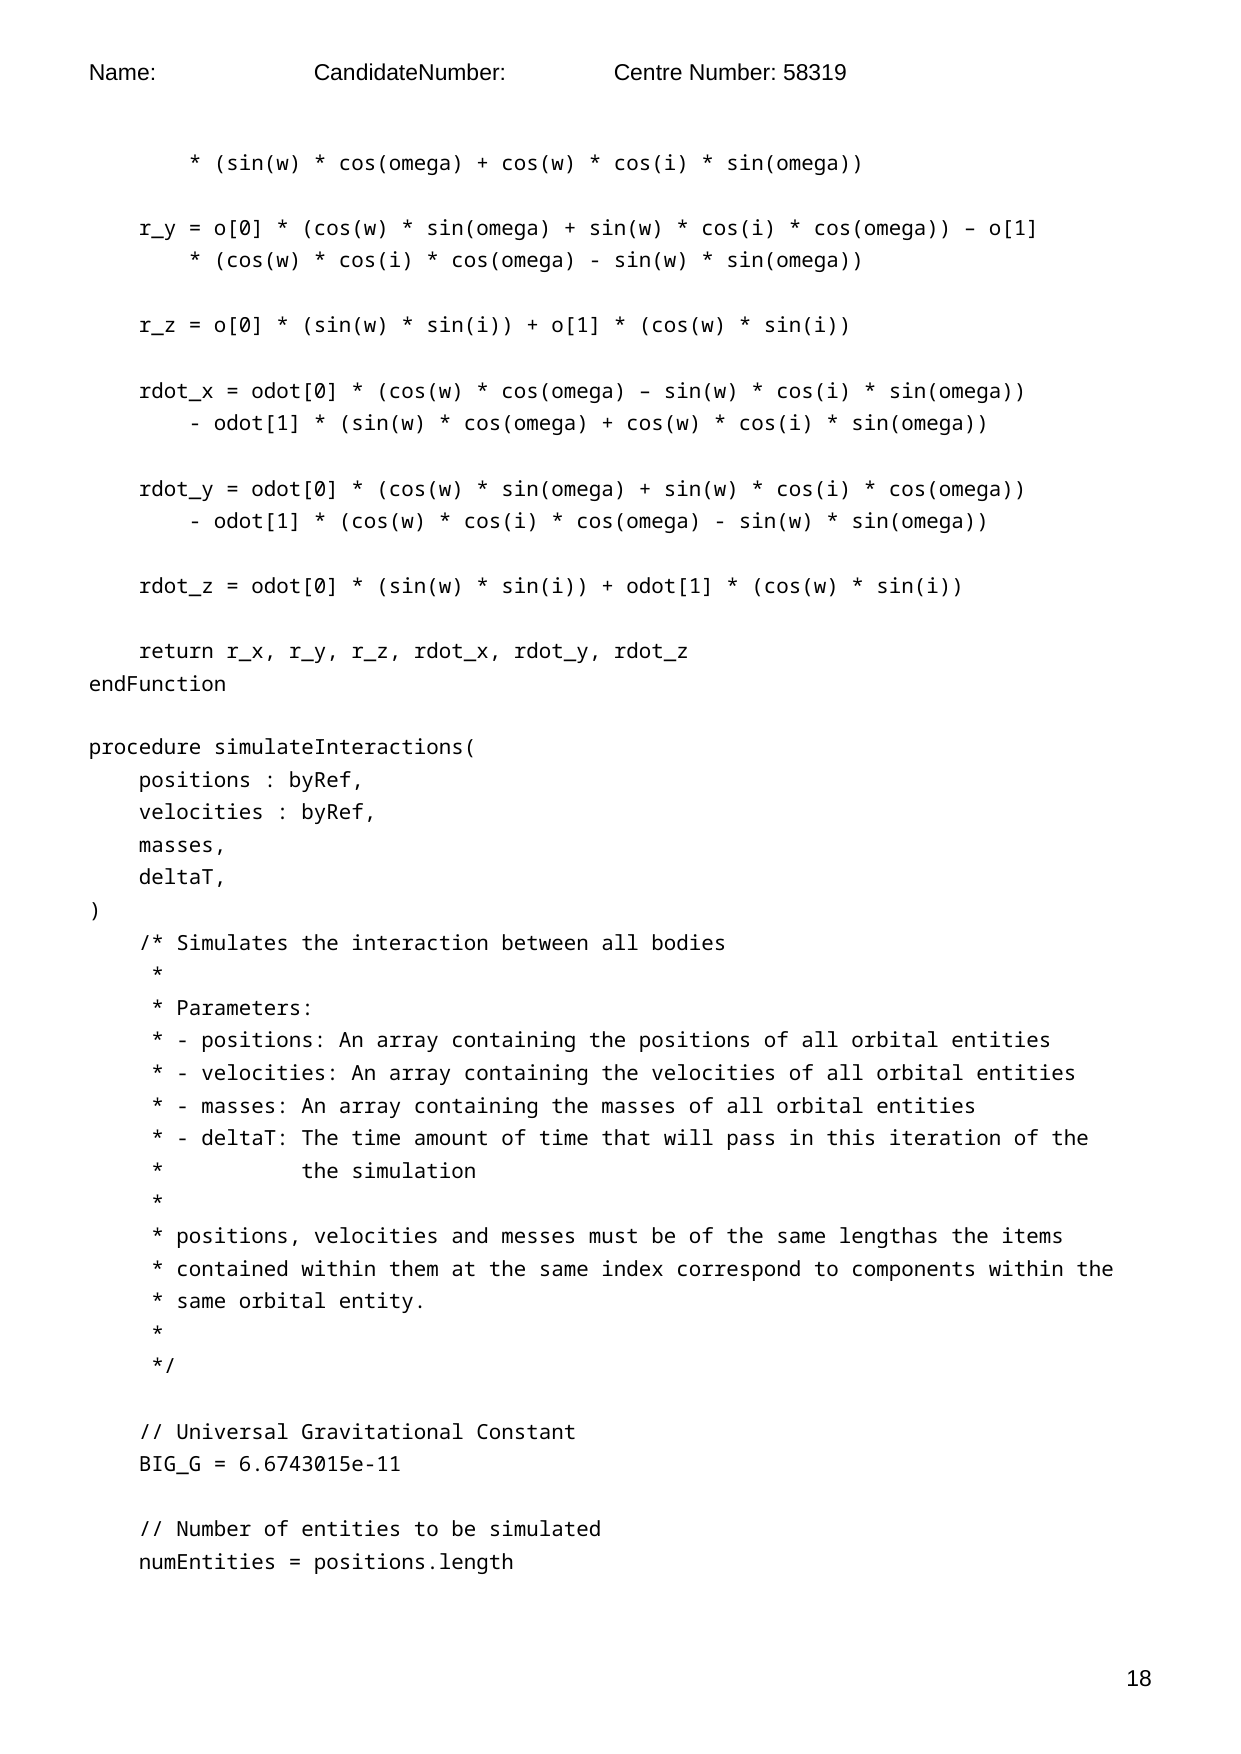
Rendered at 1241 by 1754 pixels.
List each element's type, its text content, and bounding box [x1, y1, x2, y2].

text rdot_y = odot[0] * (cos(w) * sin(omega) + sin(w) * cos(i) * cos(omega)) [88, 474, 1152, 502]
text BIG_G = 6.6743015e-11 [88, 1449, 1152, 1478]
text * [88, 1319, 1152, 1347]
text * the simulation [88, 1156, 1152, 1184]
text * Parameters: [88, 993, 1152, 1021]
text r_z = o[0] * (sin(w) * sin(i)) + o[1] * (cos(w) * sin(i)) [88, 311, 1152, 339]
text // Universal Gravitational Constant [88, 1417, 1152, 1445]
text ) [88, 895, 1152, 923]
text */ [88, 1352, 1152, 1380]
text * (cos(w) * cos(i) * cos(omega) - sin(w) * sin(omega)) [88, 245, 1152, 274]
text positions : byRef, [88, 765, 1152, 793]
text return r_x, r_y, r_z, rdot_x, rdot_y, rdot_z [88, 637, 1152, 665]
text velocities : byRef, [88, 797, 1152, 826]
text r_y = o[0] * (cos(w) * sin(omega) + sin(w) * cos(i) * cos(omega)) – o[1] [88, 213, 1152, 241]
text - odot[1] * (cos(w) * cos(i) * cos(omega) - sin(w) * sin(omega)) [88, 506, 1152, 535]
text rdot_z = odot[0] * (sin(w) * sin(i)) + odot[1] * (cos(w) * sin(i)) [88, 571, 1152, 600]
text // Number of entities to be simulated [88, 1514, 1152, 1543]
text endFunction [88, 669, 1152, 698]
text rdot_x = odot[0] * (cos(w) * cos(omega) – sin(w) * cos(i) * sin(omega)) [88, 376, 1152, 404]
text * positions, velocities and messes must be of the same lengthas the items [88, 1221, 1152, 1249]
text deltaT, [88, 862, 1152, 891]
text numEntities = positions.length [88, 1547, 1152, 1576]
text * - velocities: An array containing the velocities of all orbital entities [88, 1058, 1152, 1087]
text * (sin(w) * cos(omega) + cos(w) * cos(i) * sin(omega)) [88, 148, 1152, 176]
text /* Simulates the interaction between all bodies [88, 928, 1152, 956]
text * [88, 1188, 1152, 1217]
text - odot[1] * (sin(w) * cos(omega) + cos(w) * cos(i) * sin(omega)) [88, 408, 1152, 437]
text * - deltaT: The time amount of time that will pass in this iteration of the [88, 1123, 1152, 1152]
text * - masses: An array containing the masses of all orbital entities [88, 1091, 1152, 1119]
text * contained within them at the same index correspond to components within the [88, 1254, 1152, 1282]
text * - positions: An array containing the positions of all orbital entities [88, 1026, 1152, 1054]
text * [88, 960, 1152, 989]
text masses, [88, 830, 1152, 858]
text * same orbital entity. [88, 1286, 1152, 1315]
text procedure simulateInteractions( [88, 732, 1152, 761]
